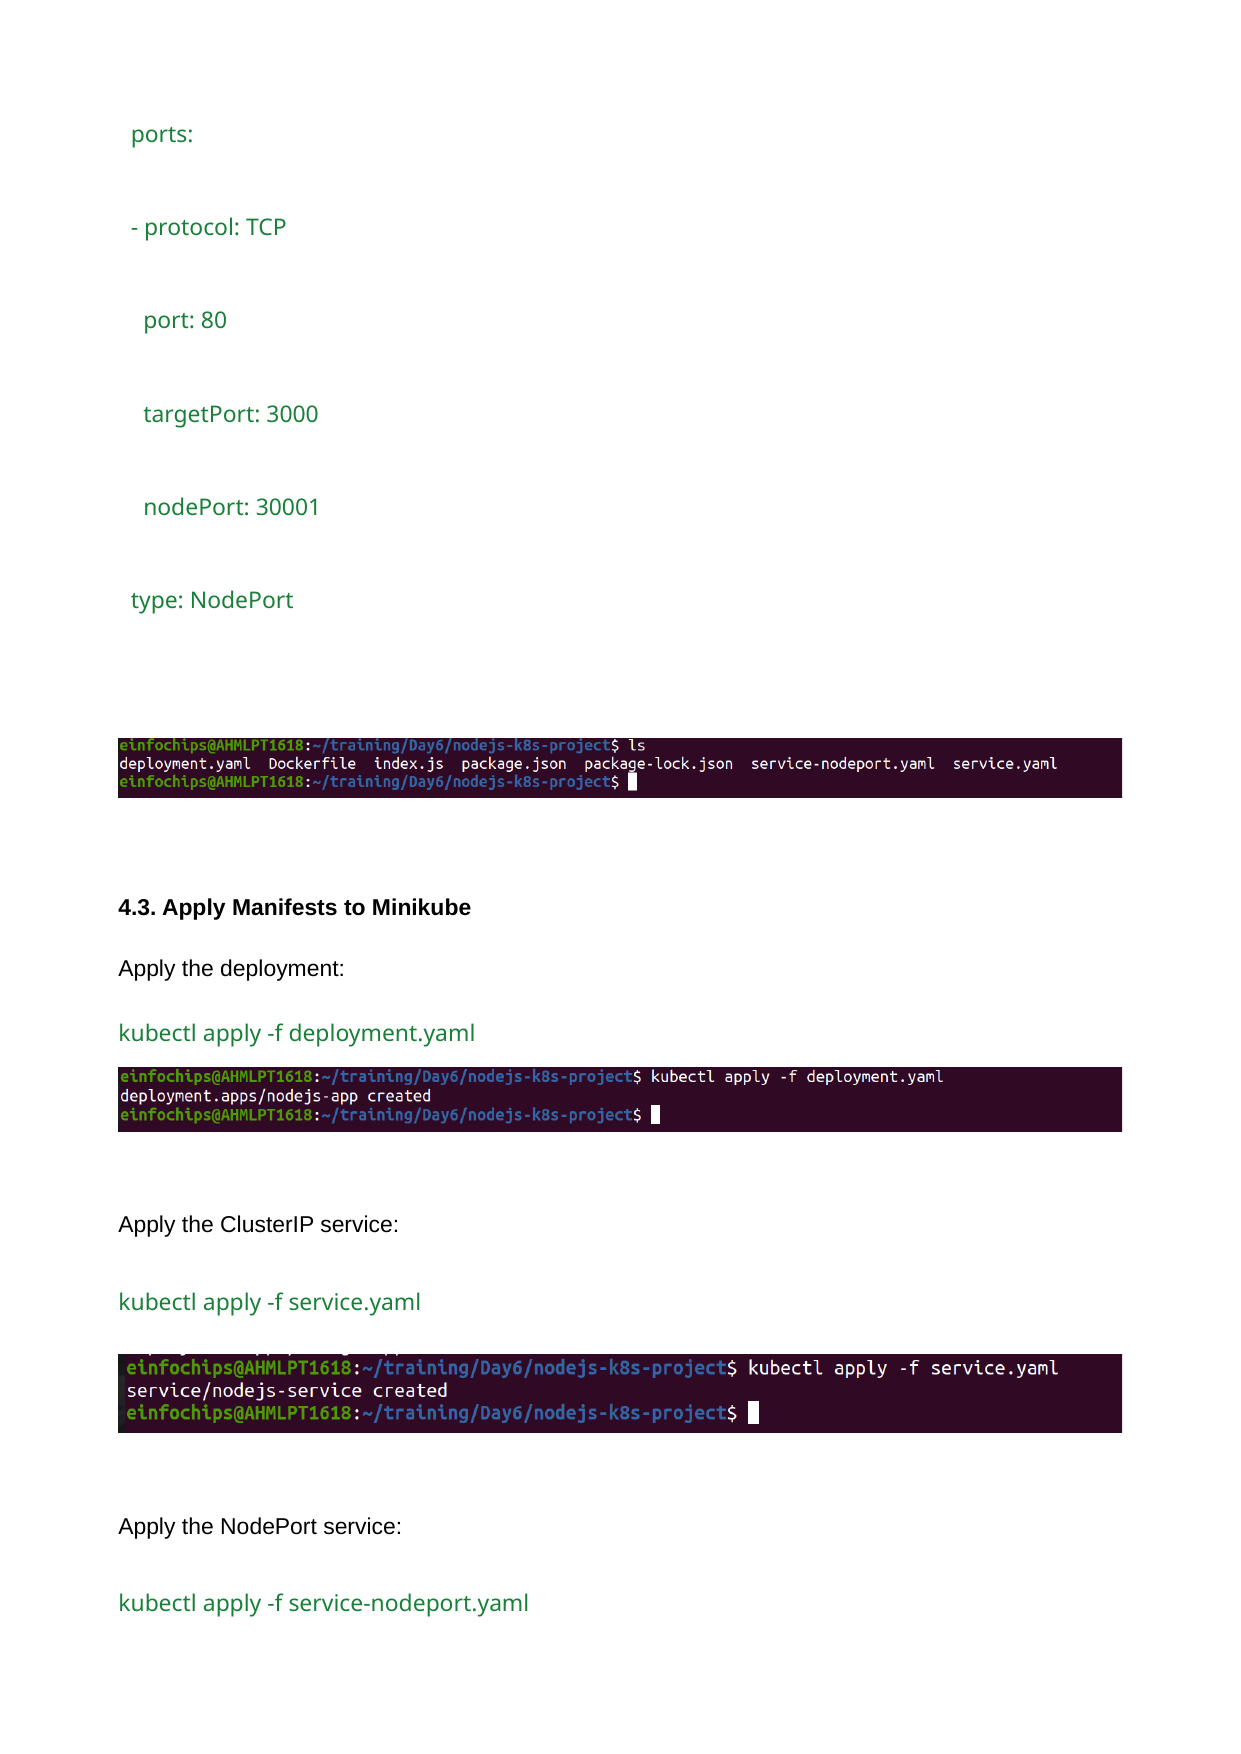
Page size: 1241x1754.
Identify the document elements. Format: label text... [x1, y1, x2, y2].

text targetPort: 3000 [118, 397, 1122, 429]
text Apply the deployment: kubectl apply -f deployment.yaml [118, 955, 1122, 1048]
picture [118, 738, 1123, 798]
text Apply the NodePort service: kubectl apply -f service-nodeport.yaml [118, 1513, 1122, 1619]
text ports: [118, 118, 1122, 149]
picture [118, 1067, 1123, 1132]
text port: 80 [118, 304, 1122, 336]
text - protocol: TCP [118, 211, 1122, 242]
text type: NodePort [118, 584, 1122, 615]
text nodePort: 30001 [118, 491, 1122, 522]
text Apply the ClusterIP service: kubectl apply -f service.yaml [118, 1211, 1122, 1317]
text 4.3. Apply Manifests to Minikube [118, 894, 1122, 920]
picture [118, 1354, 1123, 1433]
